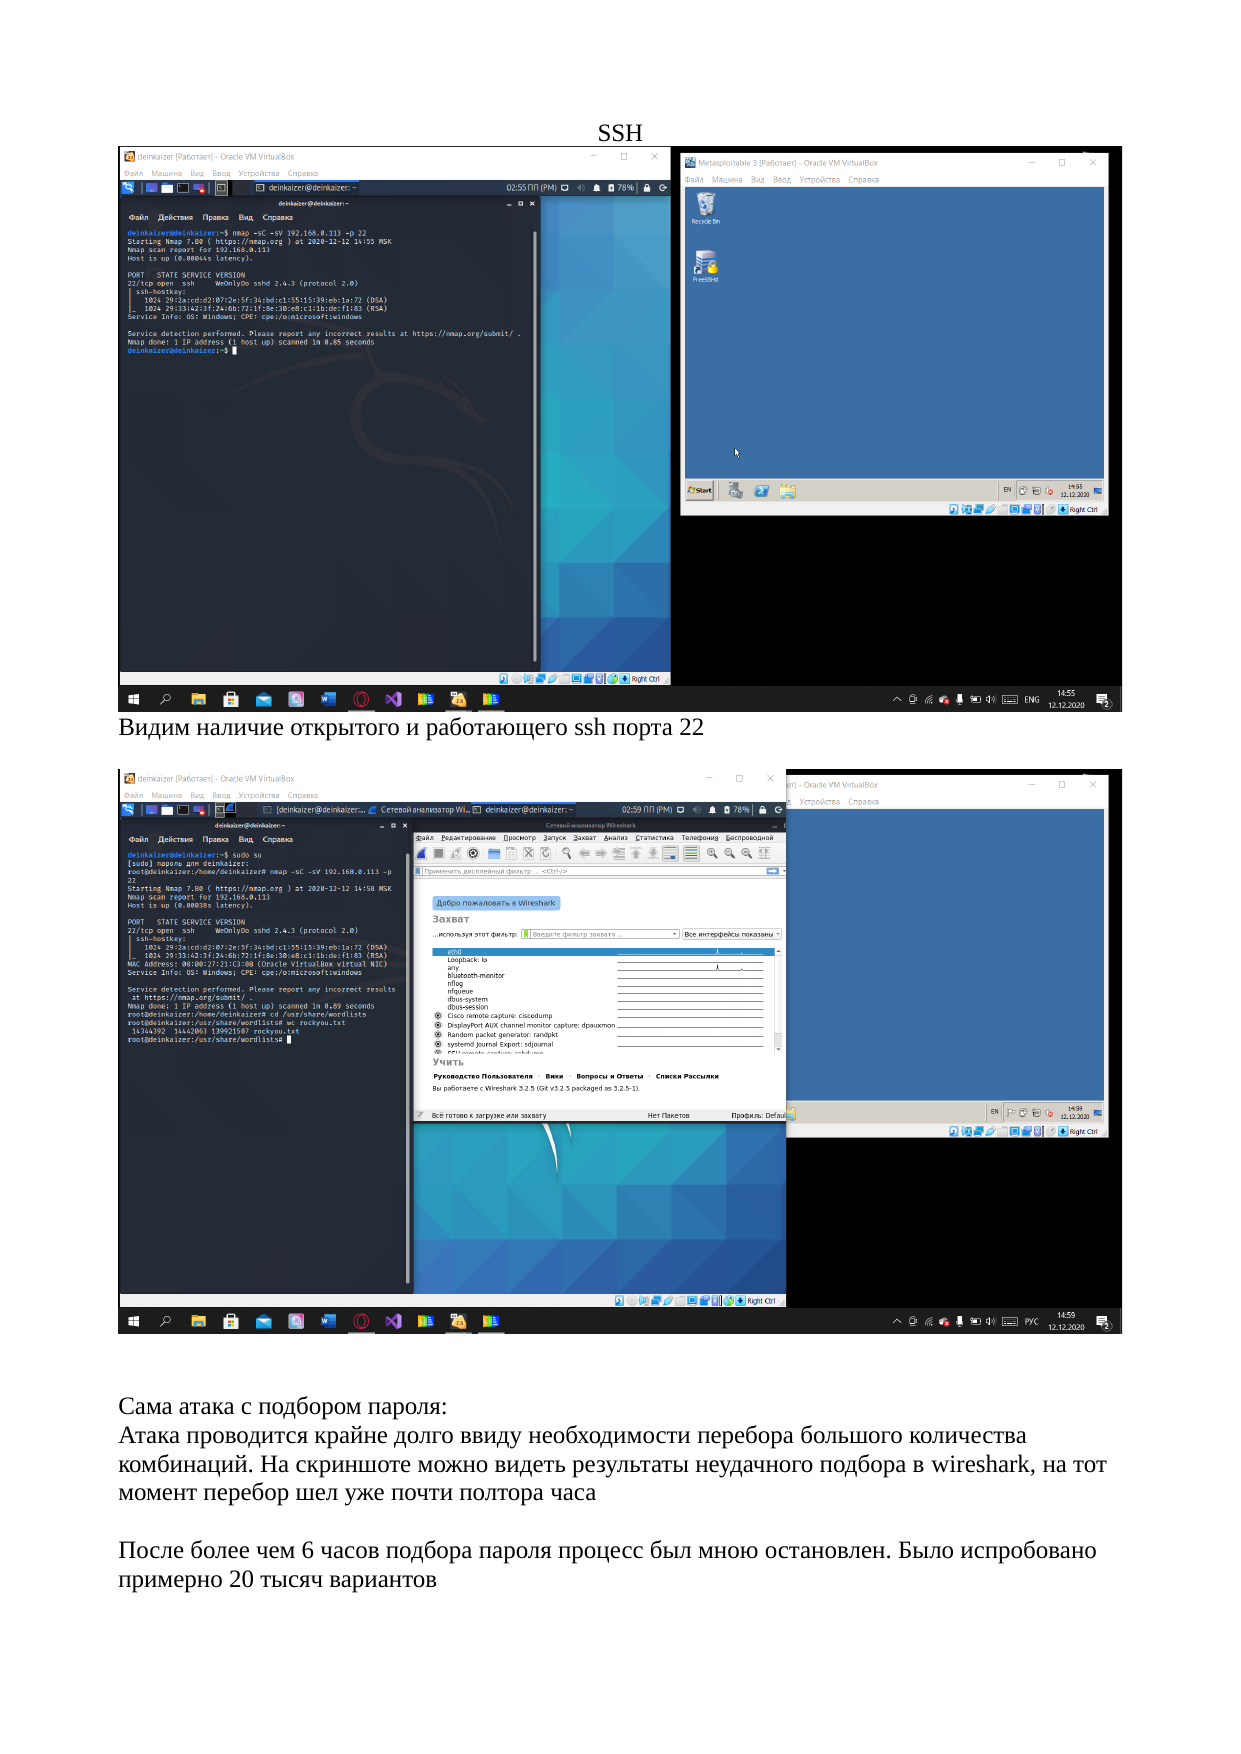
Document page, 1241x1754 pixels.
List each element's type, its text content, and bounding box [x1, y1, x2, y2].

text Атака проводится крайне долго ввиду необходимости перебора большого количества комбинаций. На скриншоте можно видеть результаты неудачного подбора в wireshark, на тот момент перебор шел уже почти полтора часа [118, 1420, 1122, 1506]
text Сама атака с подбором пароля: [118, 1391, 1122, 1420]
picture [118, 769, 1123, 1334]
text Видим наличие открытого и работающего ssh порта 22 [118, 712, 1122, 740]
picture [118, 146, 1123, 712]
text SSH [118, 118, 1122, 146]
text После более чем 6 часов подбора пароля процесс был мною остановлен. Было испробовано примерно 20 тысяч вариантов [118, 1535, 1122, 1592]
